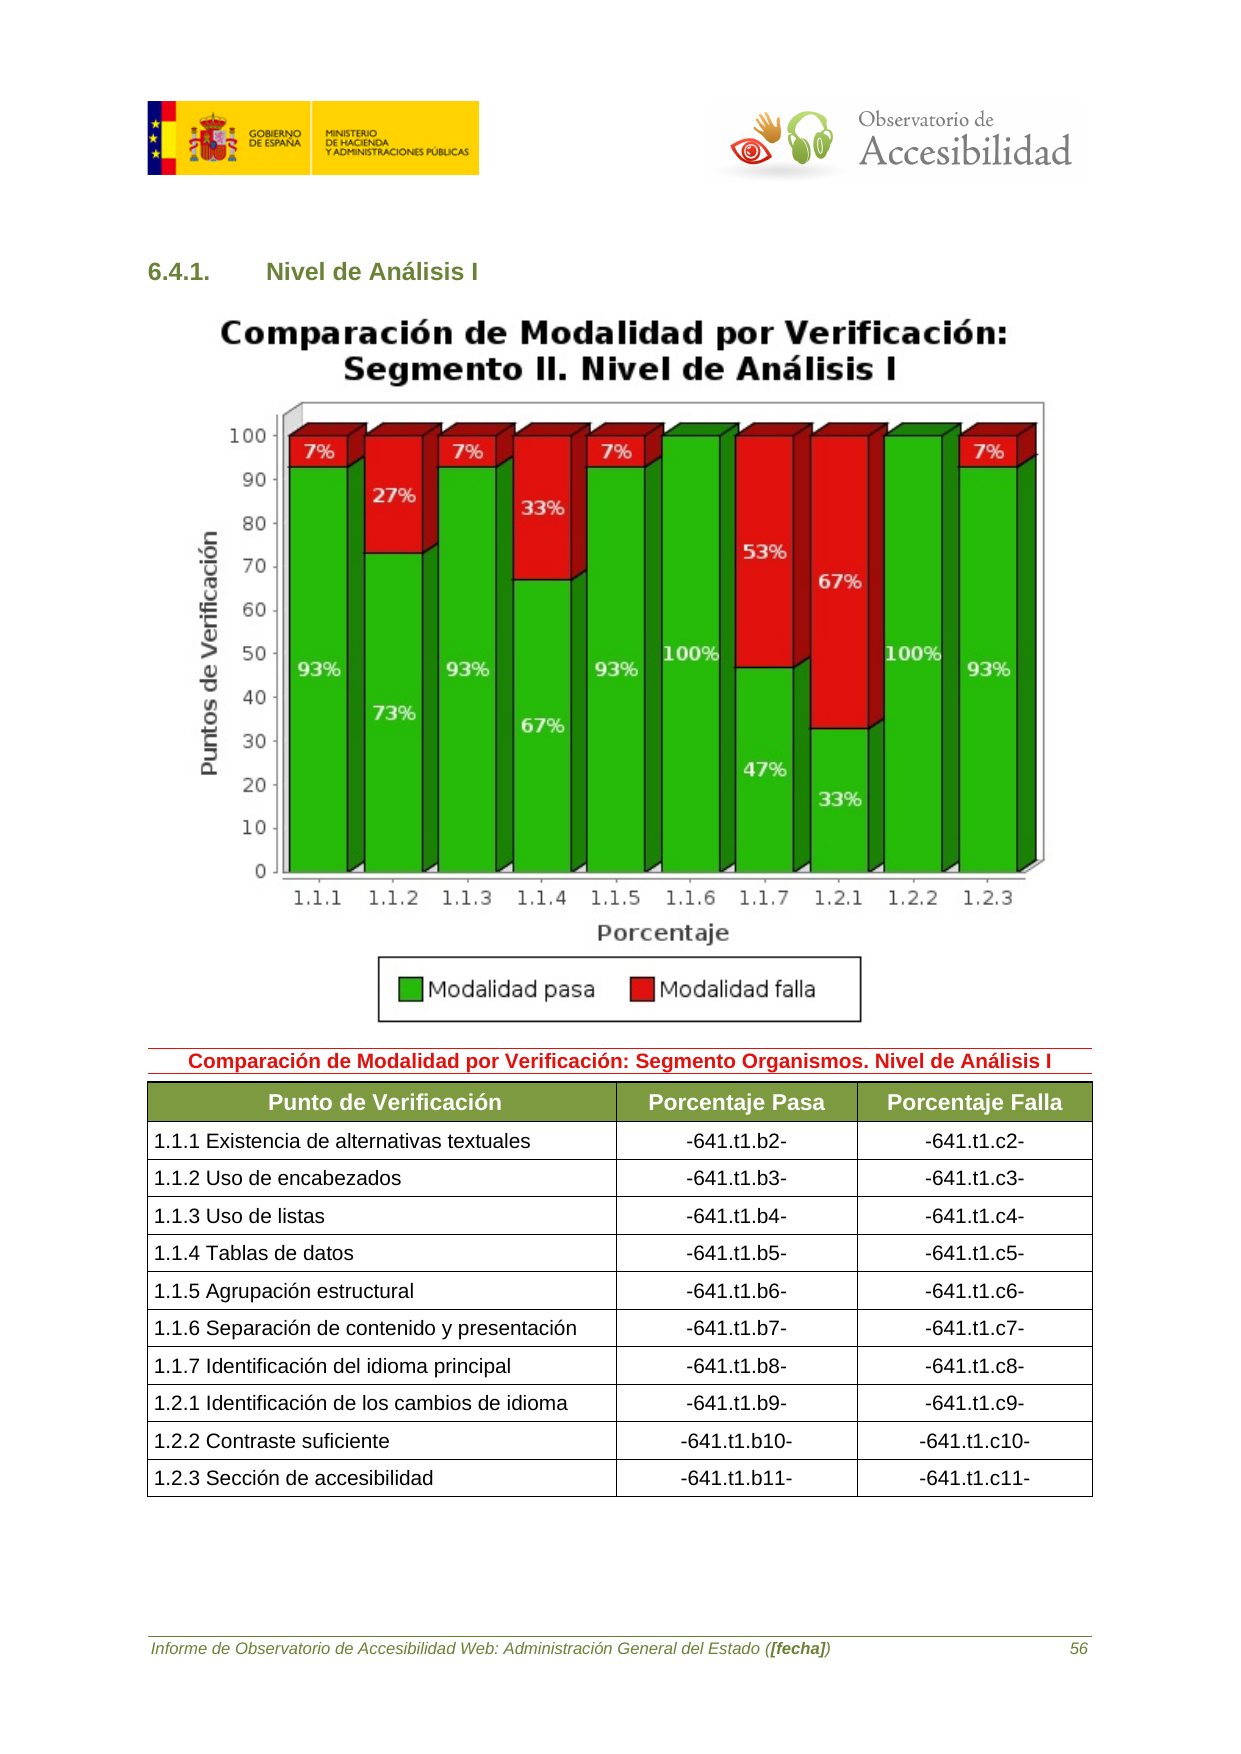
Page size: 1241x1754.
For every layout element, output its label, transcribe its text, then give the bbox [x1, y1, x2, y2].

table_cell -641.t1.b6- [617, 1272, 857, 1309]
table_cell 1.2.1 Identificación de los cambios de idioma [148, 1385, 616, 1421]
table_cell -641.t1.b8- [617, 1347, 857, 1384]
text Comparación de Modalidad por Verificación: Segmento Organismos. Nivel de Análisis I [148, 1049, 1092, 1073]
table_header Punto de Verificación [148, 1083, 616, 1121]
table_cell 1.1.1 Existencia de alternativas textuales [148, 1122, 616, 1159]
table_cell -641.t1.c10- [858, 1422, 1092, 1459]
table_cell -641.t1.c9- [858, 1385, 1092, 1421]
table_cell 1.1.6 Separación de contenido y presentación [148, 1310, 616, 1346]
table_cell -641.t1.b9- [617, 1385, 857, 1421]
table_cell -641.t1.b3- [617, 1160, 857, 1196]
table_cell 1.1.5 Agrupación estructural [148, 1272, 616, 1309]
table_header Porcentaje Pasa [617, 1083, 857, 1121]
table_cell 1.1.4 Tablas de datos [148, 1235, 616, 1271]
picture [147, 101, 479, 175]
table_cell 1.1.3 Uso de listas [148, 1197, 616, 1234]
table_cell 1.1.7 Identificación del idioma principal [148, 1347, 616, 1384]
table_cell -641.t1.c6- [858, 1272, 1092, 1309]
subtitle Nivel de Análisis I [148, 257, 1092, 286]
table_cell 1.2.2 Contraste suficiente [148, 1422, 616, 1459]
table_cell -641.t1.b11- [617, 1460, 857, 1496]
table_cell -641.t1.c2- [858, 1122, 1092, 1159]
table_cell -641.t1.b4- [617, 1197, 857, 1234]
picture [710, 102, 1086, 185]
table_cell -641.t1.b10- [617, 1422, 857, 1459]
table_cell -641.t1.c7- [858, 1310, 1092, 1346]
table_cell -641.t1.c3- [858, 1160, 1092, 1196]
picture [178, 313, 1062, 1024]
table_cell 1.1.2 Uso de encabezados [148, 1160, 616, 1196]
table_cell -641.t1.b2- [617, 1122, 857, 1159]
table_cell -641.t1.b7- [617, 1310, 857, 1346]
table_cell -641.t1.c5- [858, 1235, 1092, 1271]
table_cell -641.t1.c4- [858, 1197, 1092, 1234]
table_cell 1.2.3 Sección de accesibilidad [148, 1460, 616, 1496]
table_header Porcentaje Falla [858, 1083, 1092, 1121]
table_cell -641.t1.b5- [617, 1235, 857, 1271]
table_cell -641.t1.c8- [858, 1347, 1092, 1384]
table_cell -641.t1.c11- [858, 1460, 1092, 1496]
